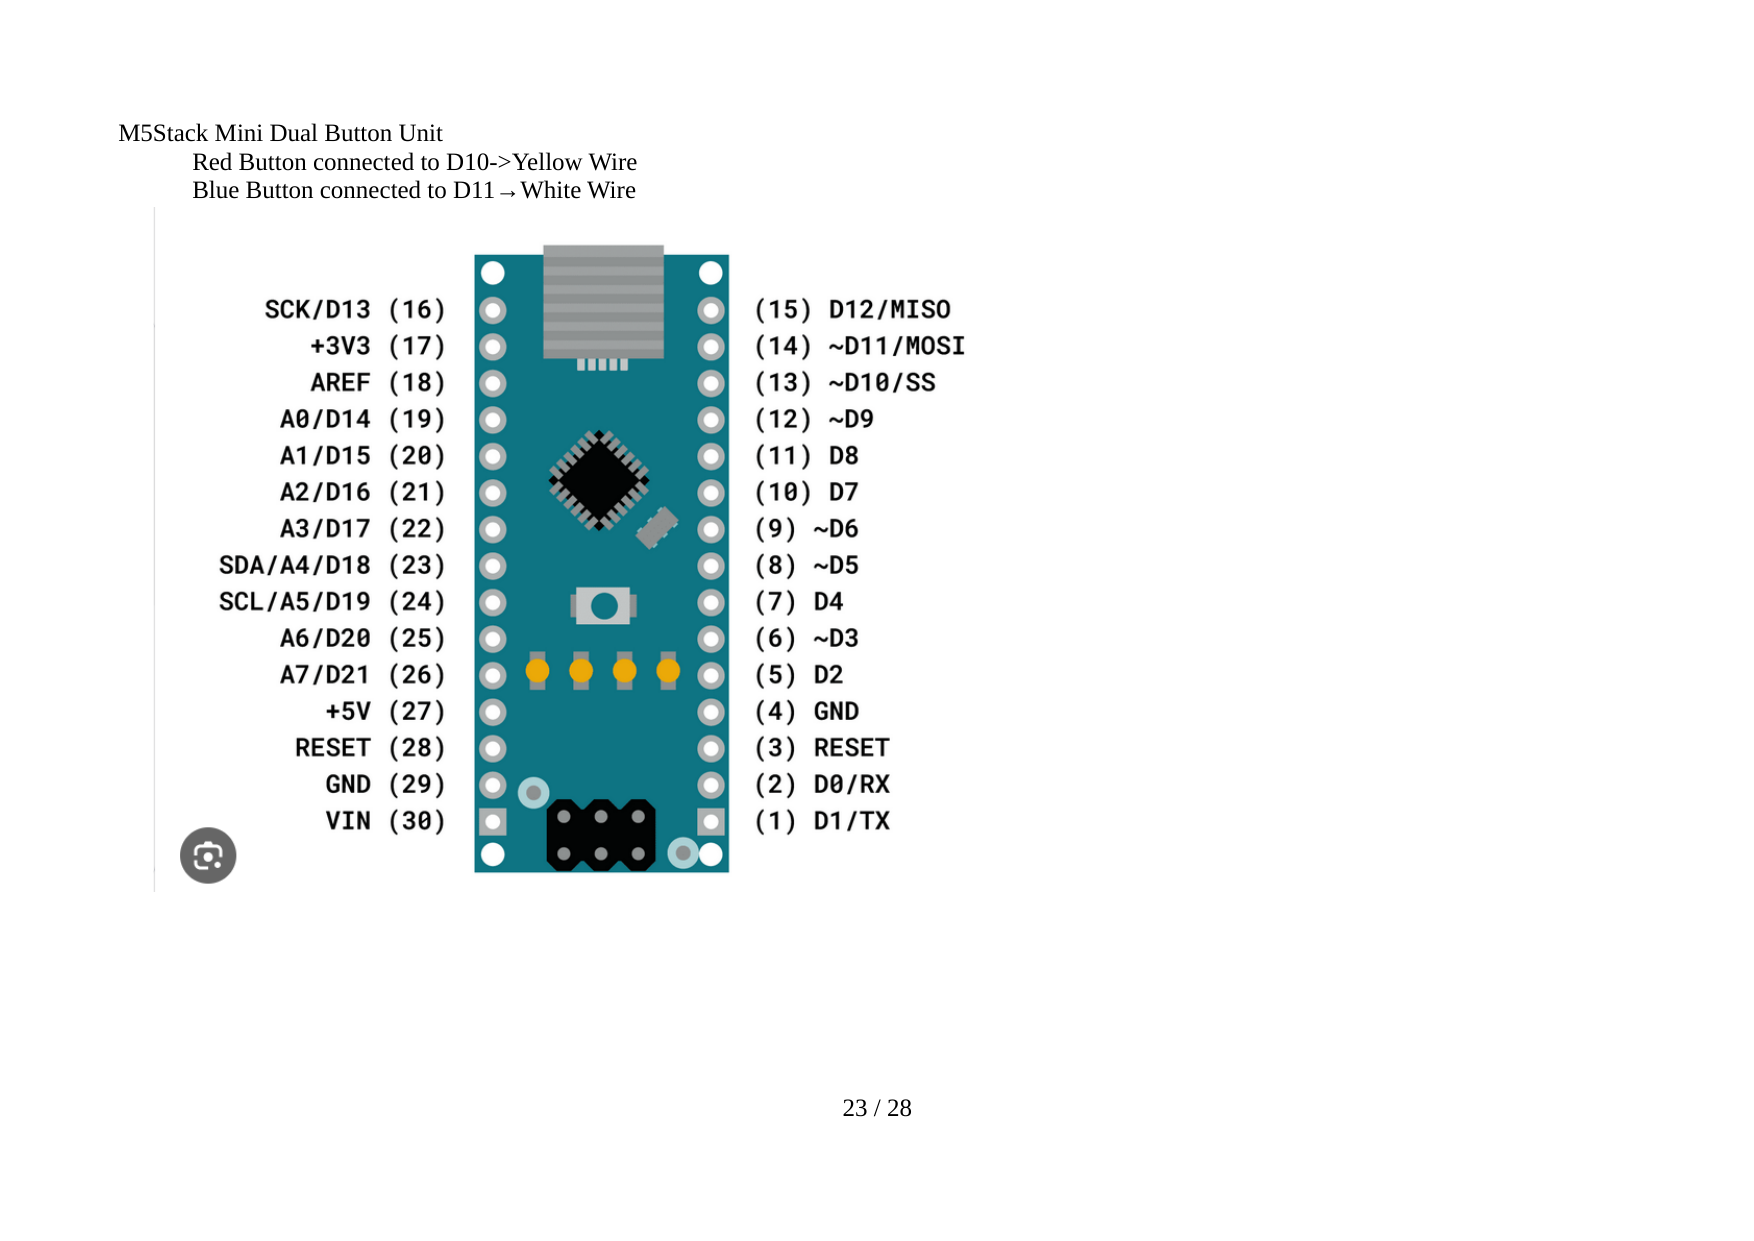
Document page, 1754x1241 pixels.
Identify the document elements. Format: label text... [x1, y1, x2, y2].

text Blue Button connected to D11→White Wire [118, 176, 1636, 204]
text Red Button connected to D10->Yellow Wire [118, 147, 1636, 176]
text M5Stack Mini Dual Button Unit [118, 118, 1636, 147]
picture [153, 207, 992, 892]
